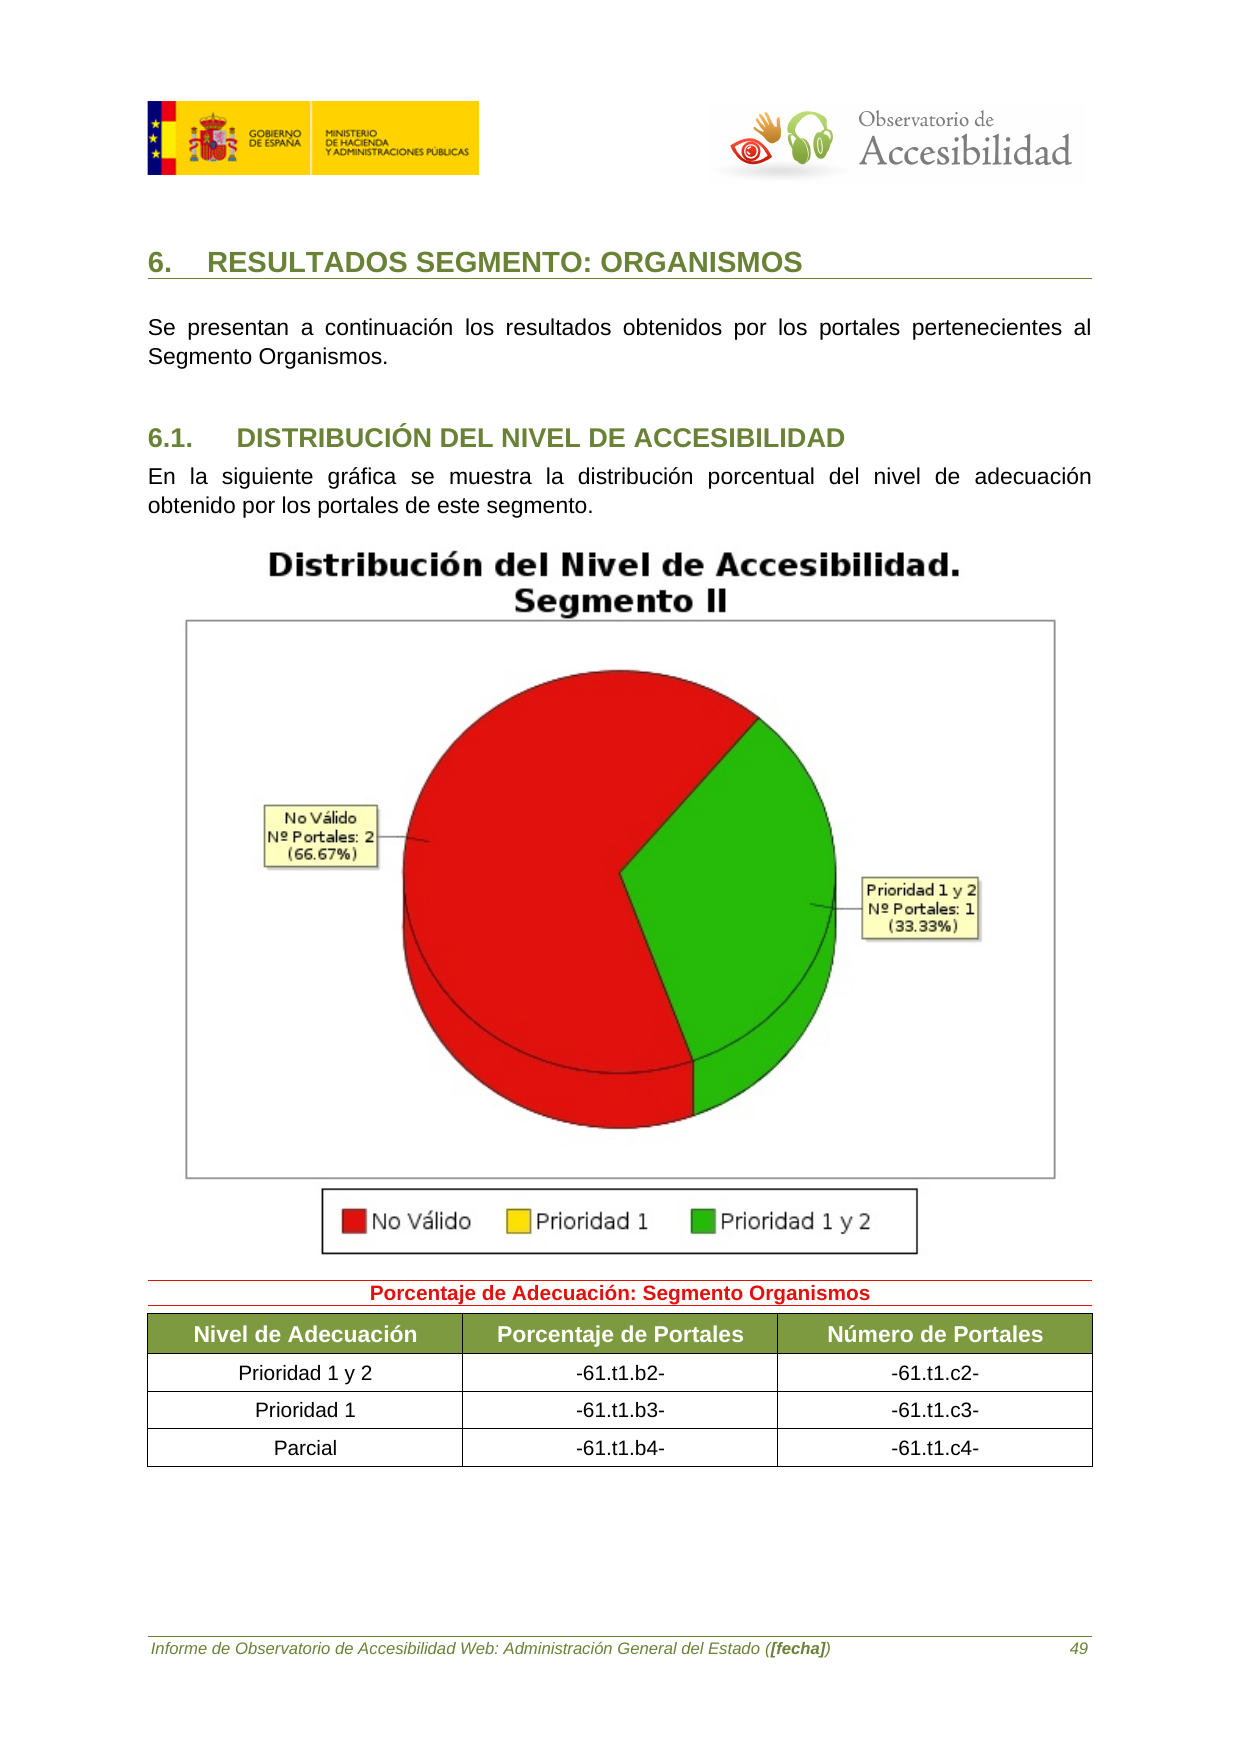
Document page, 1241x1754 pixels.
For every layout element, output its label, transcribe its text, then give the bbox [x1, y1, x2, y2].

table_cell Parcial [148, 1429, 462, 1466]
text Se presentan a continuación los resultados obtenidos por los portales pertenecientes al Segmento Organismos. [148, 314, 1092, 369]
text Porcentaje de Adecuación: Segmento Organismos [148, 1281, 1092, 1305]
picture [147, 101, 479, 175]
table_cell -61.t1.c2- [778, 1354, 1092, 1391]
table_cell Prioridad 1 [148, 1392, 462, 1428]
text En la siguiente gráfica se muestra la distribución porcentual del nivel de adecuación obtenido por los portales de este segmento. [148, 463, 1092, 518]
table_cell -61.t1.b3- [463, 1392, 777, 1428]
subtitle Distribución del nivel de accesibilidad [148, 422, 1092, 453]
table_cell Prioridad 1 y 2 [148, 1354, 462, 1391]
table_cell -61.t1.b4- [463, 1429, 777, 1466]
table_cell -61.t1.c4- [778, 1429, 1092, 1466]
table_cell -61.t1.b2- [463, 1354, 777, 1391]
table_header Porcentaje de Portales [463, 1314, 777, 1353]
table_header Nivel de Adecuación [148, 1314, 462, 1353]
table_cell -61.t1.c3- [778, 1392, 1092, 1428]
table_header Número de Portales [778, 1314, 1092, 1353]
picture [710, 102, 1086, 185]
picture [178, 545, 1062, 1256]
subtitle Resultados Segmento: Organismos [148, 245, 1092, 278]
